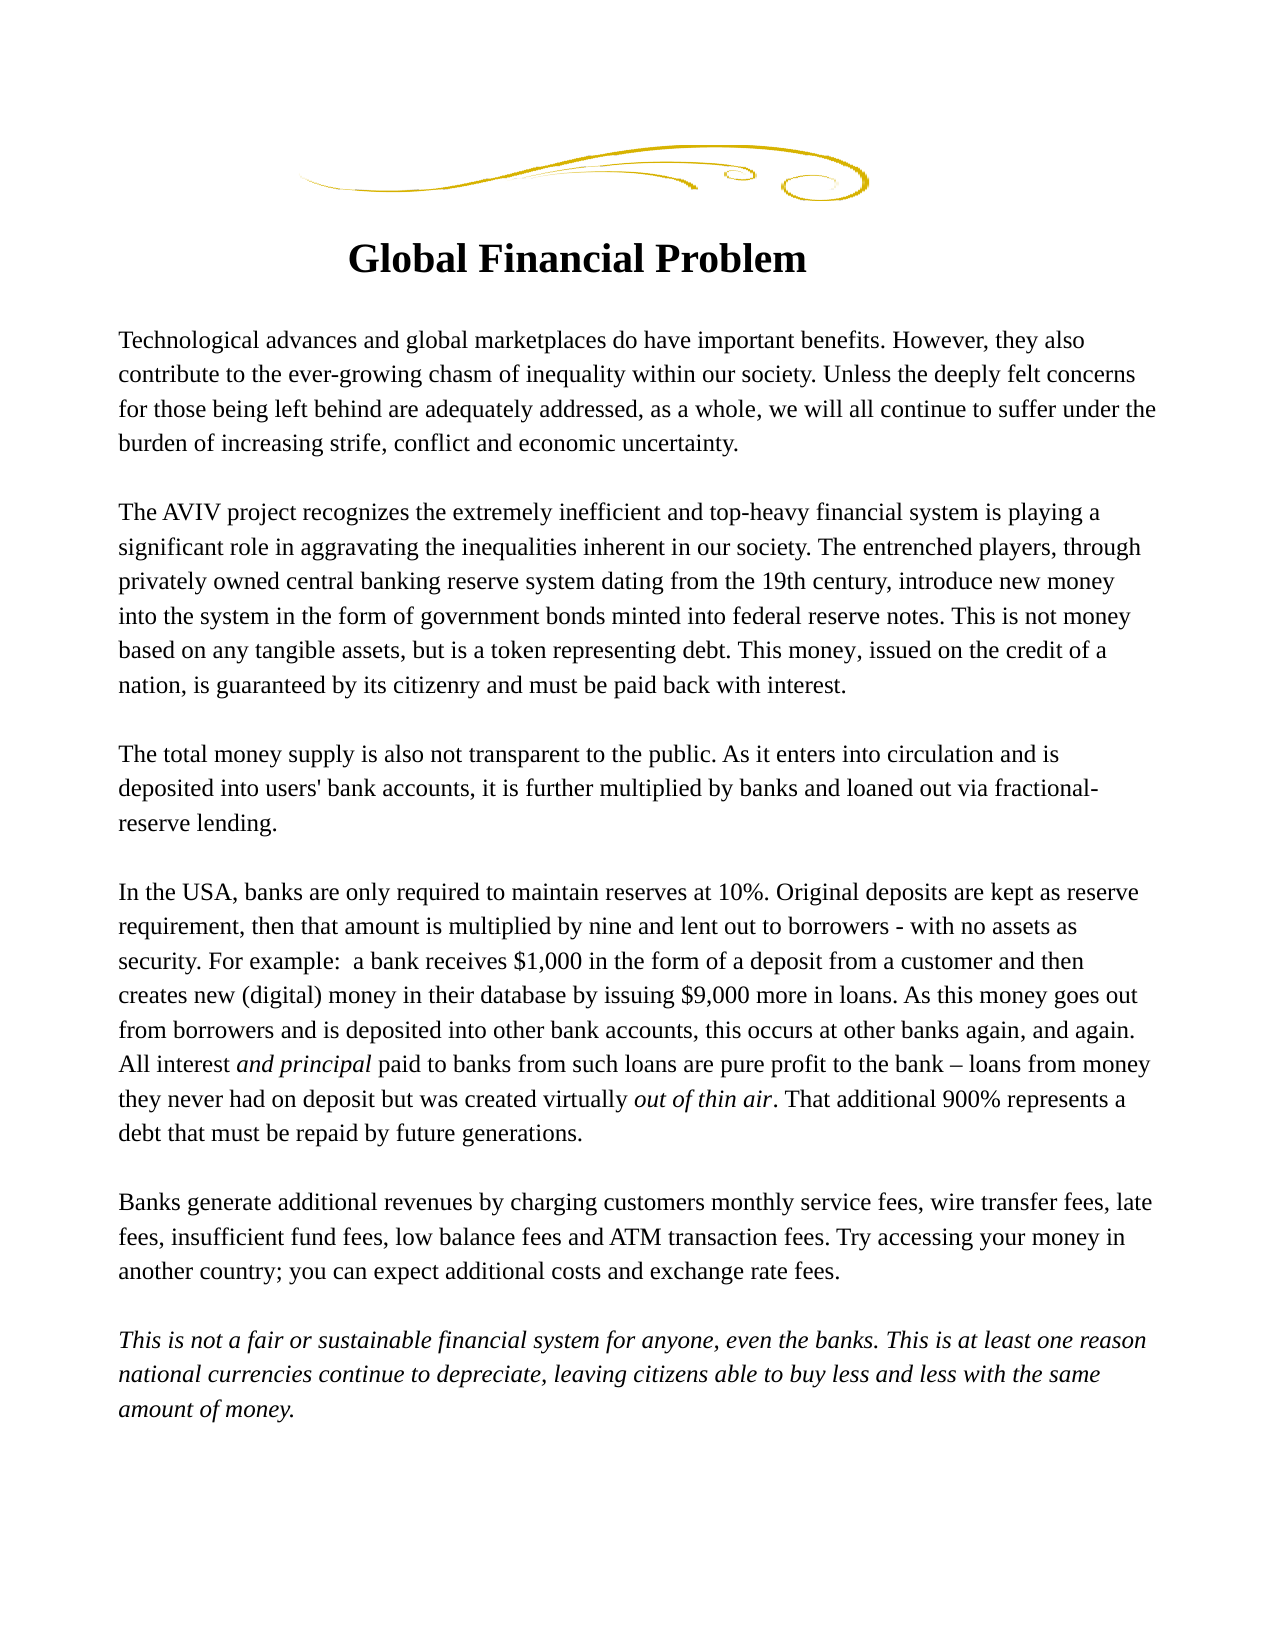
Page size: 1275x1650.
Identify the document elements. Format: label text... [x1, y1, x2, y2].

text Global Financial Problem [118, 233, 1157, 281]
text The AVIV project recognizes the extremely inefficient and top-heavy financial system is playing a significant role in aggravating the inequalities inherent in our society. The entrenched players, through privately owned central banking reserve system dating from the 19th century, introduce new money into the system in the form of government bonds minted into federal reserve notes. This is not money based on any tangible assets, but is a token representing debt. This money, issued on the credit of a nation, is guaranteed by its citizenry and must be paid back with interest. [118, 497, 1157, 699]
text This is not a fair or sustainable financial system for anyone, even the banks. This is at least one reason national currencies continue to depreciate, leaving citizens able to buy less and less with the same amount of money. [118, 1325, 1157, 1423]
text The total money supply is also not transparent to the public. As it enters into circulation and is deposited into users' bank accounts, it is further multiplied by banks and loaned out via fractional-reserve lending. [118, 739, 1157, 837]
picture [298, 145, 870, 201]
text Banks generate additional revenues by charging customers monthly service fees, wire transfer fees, late fees, insufficient fund fees, low balance fees and ATM transaction fees. Try accessing your money in another country; you can expect additional costs and exchange rate fees. [118, 1187, 1157, 1285]
text In the USA, banks are only required to maintain reserves at 10%. Original deposits are kept as reserve requirement, then that amount is multiplied by nine and lent out to borrowers - with no assets as security. For example: a bank receives $1,000 in the form of a deposit from a customer and then creates new (digital) money in their database by issuing $9,000 more in loans. As this money goes out from borrowers and is deposited into other bank accounts, this occurs at other banks again, and again. All interest and principal paid to banks from such loans are pure profit to the bank – loans from money they never had on deposit but was created virtually out of thin air. That additional 900% represents a debt that must be repaid by future generations. [118, 877, 1157, 1147]
text Technological advances and global marketplaces do have important benefits. However, they also contribute to the ever-growing chasm of inequality within our society. Unless the deeply felt concerns for those being left behind are adequately addressed, as a whole, we will all continue to suffer under the burden of increasing strife, conflict and economic uncertainty. [118, 325, 1157, 457]
